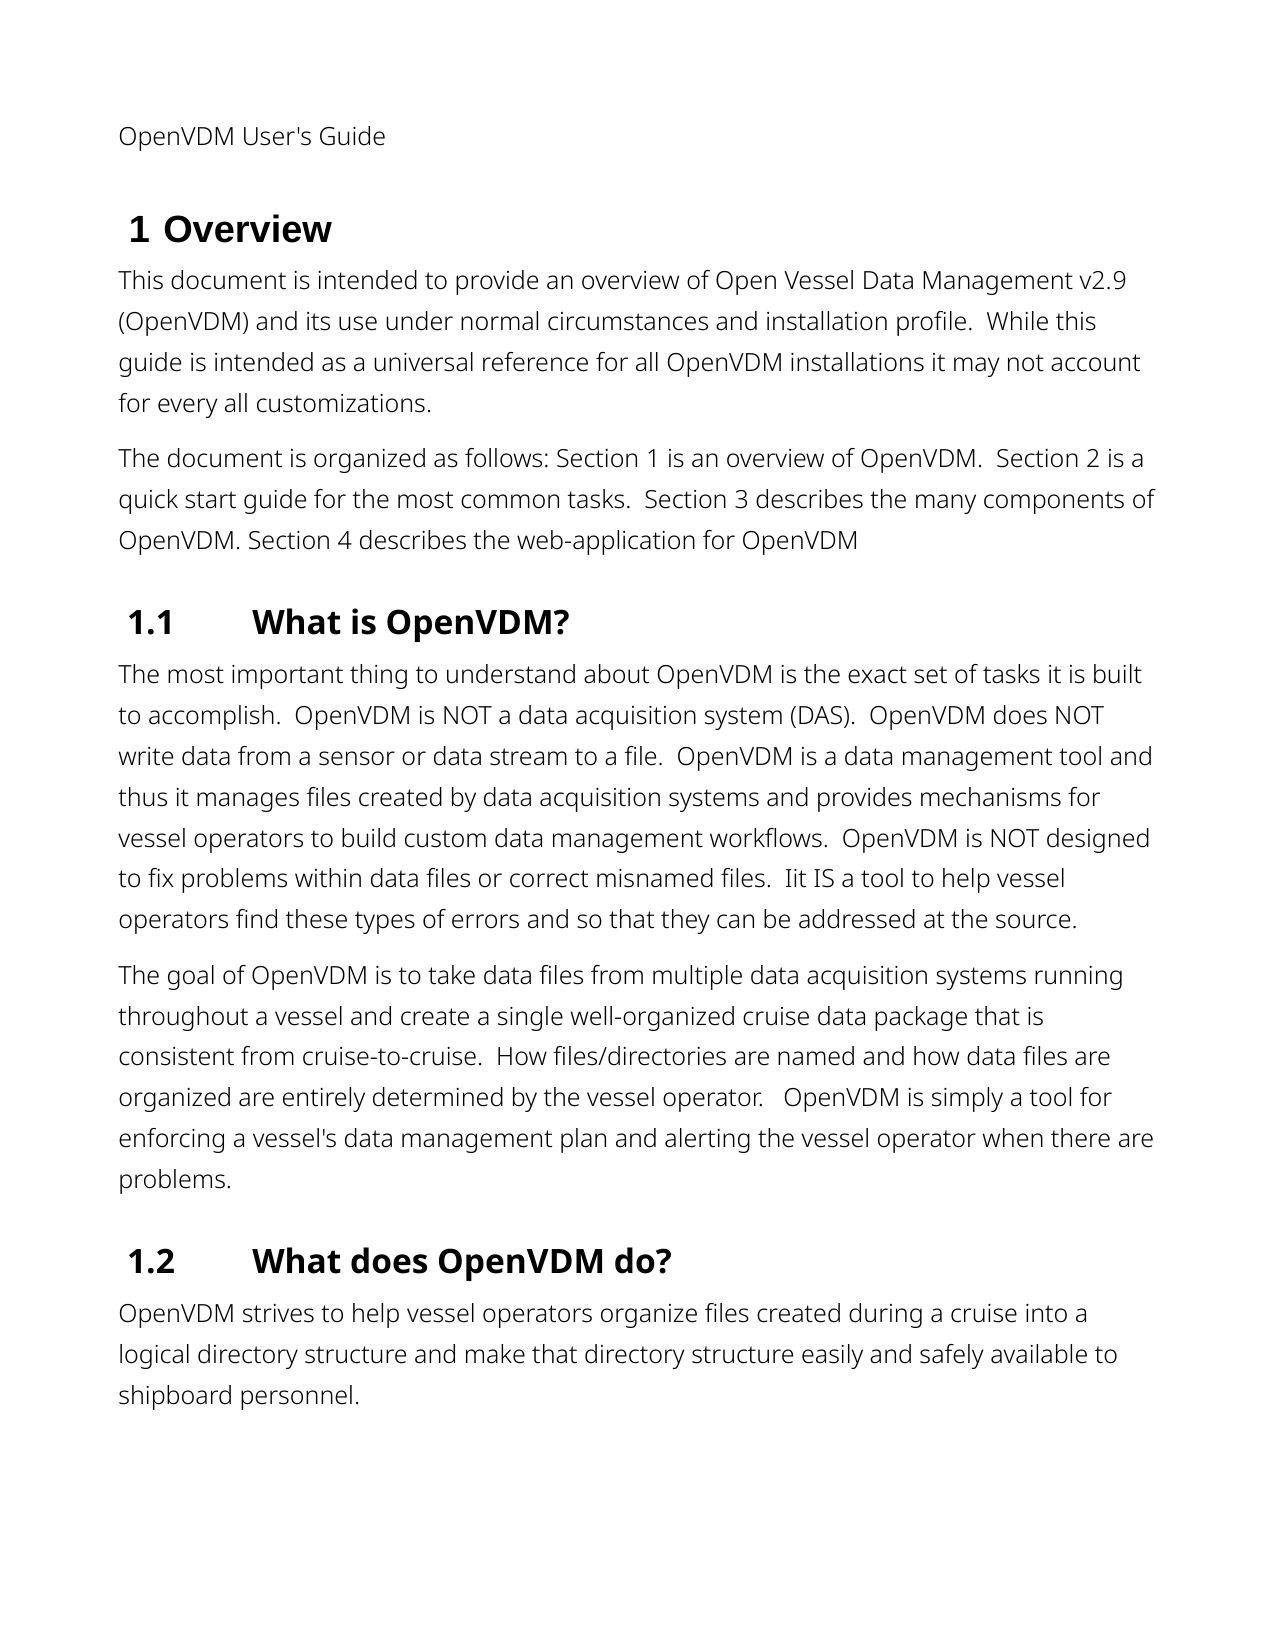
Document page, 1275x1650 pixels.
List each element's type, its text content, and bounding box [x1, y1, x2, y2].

subtitle What does OpenVDM do? [118, 1238, 1157, 1283]
text The document is organized as follows: Section 1 is an overview of OpenVDM. Section 2 is a quick start guide for the most common tasks. Section 3 describes the many components of OpenVDM. Section 4 describes the web-application for OpenVDM [118, 441, 1157, 556]
subtitle What is OpenVDM? [118, 599, 1157, 644]
text The goal of OpenVDM is to take data files from multiple data acquisition systems running throughout a vessel and create a single well-organized cruise data package that is consistent from cruise-to-cruise. How files/directories are named and how data files are organized are entirely determined by the vessel operator. OpenVDM is simply a tool for enforcing a vessel's data management plan and alerting the vessel operator when there are problems. [118, 957, 1157, 1196]
text OpenVDM strives to help vessel operators organize files created during a cruise into a logical directory structure and make that directory structure easily and safely available to shipboard personnel. [118, 1296, 1157, 1412]
subtitle Overview [118, 207, 1157, 250]
text The most important thing to understand about OpenVDM is the exact set of tasks it is built to accomplish. OpenVDM is NOT a data acquisition system (DAS). OpenVDM does NOT write data from a sensor or data stream to a file. OpenVDM is a data management tool and thus it manages files created by data acquisition systems and provides mechanisms for vessel operators to build custom data management workflows. OpenVDM is NOT designed to fix problems within data files or correct misnamed files. Iit IS a tool to help vessel operators find these types of errors and so that they can be addressed at the source. [118, 657, 1157, 936]
text This document is intended to provide an overview of Open Vessel Data Management v2.9 (OpenVDM) and its use under normal circumstances and installation profile. While this guide is intended as a universal reference for all OpenVDM installations it may not account for every all customizations. [118, 263, 1157, 419]
